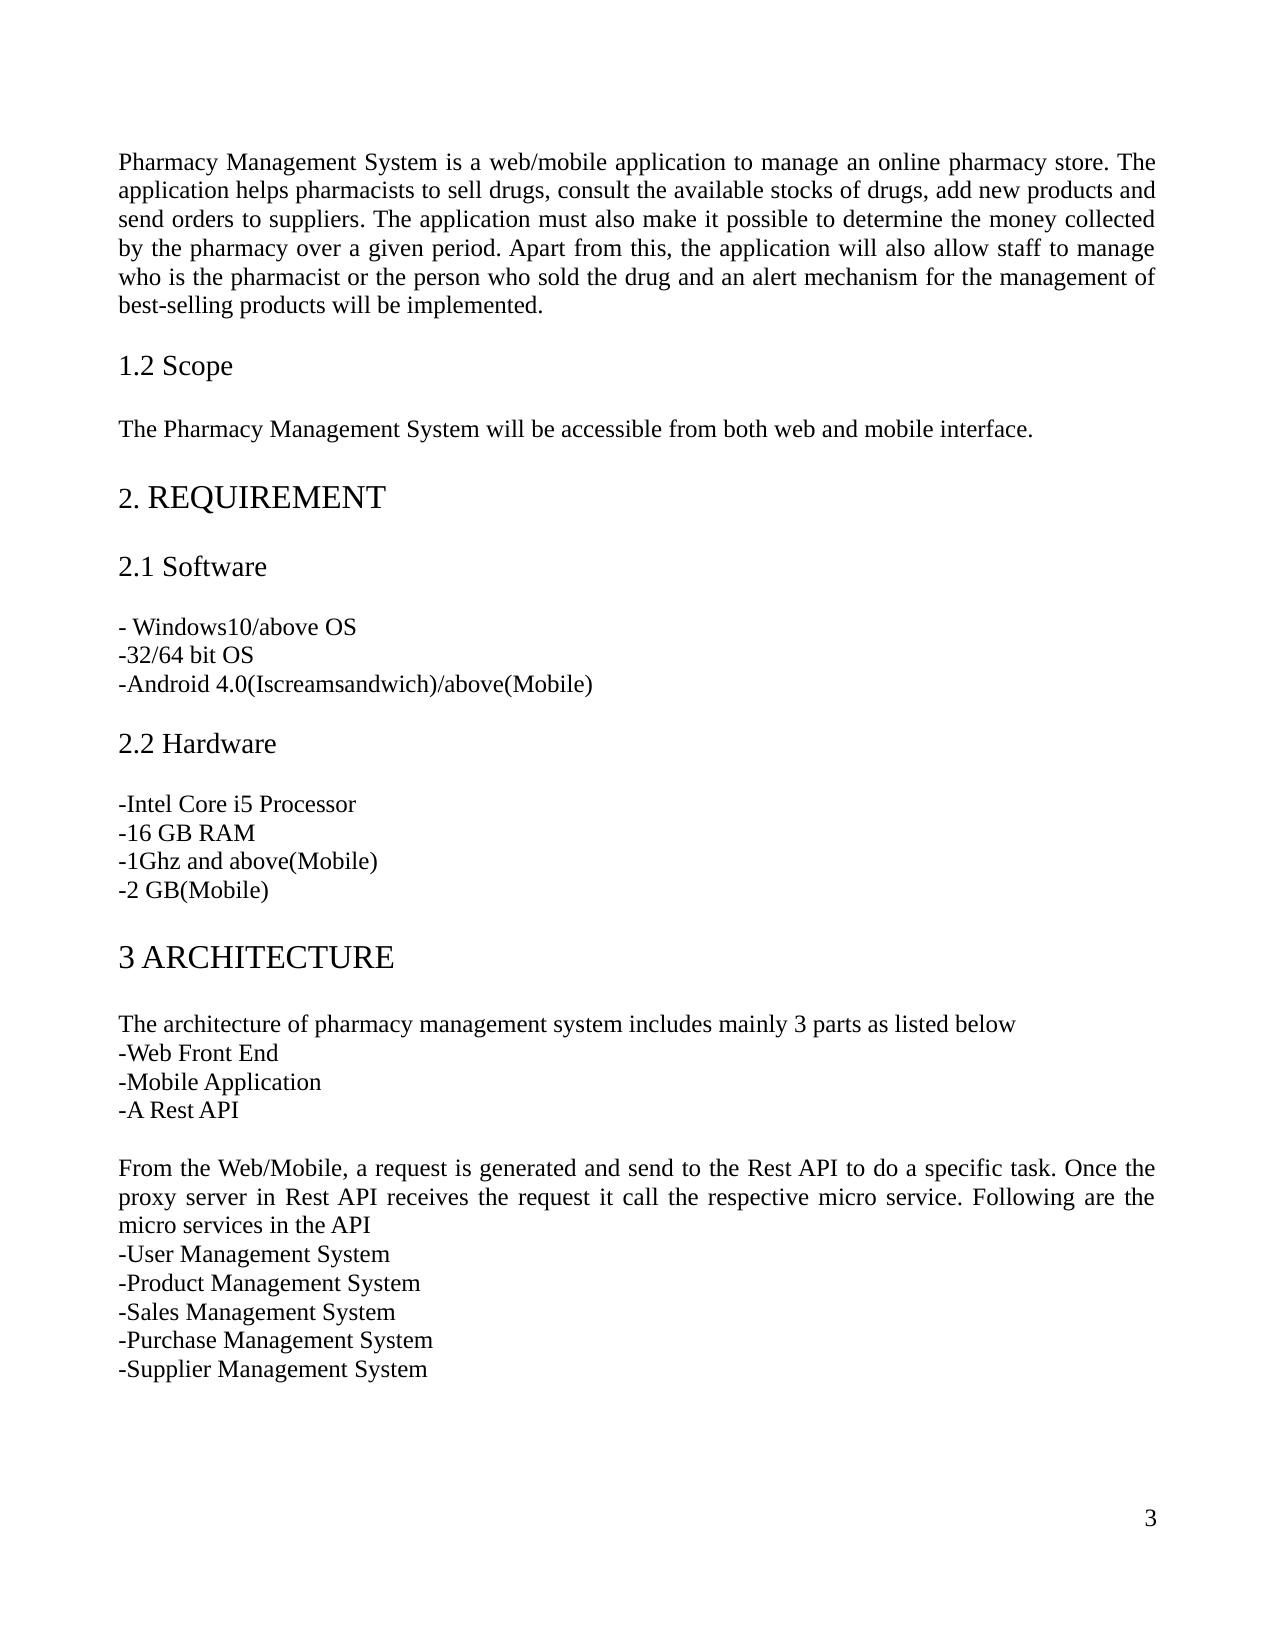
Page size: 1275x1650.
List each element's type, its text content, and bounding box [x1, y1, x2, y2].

text The Pharmacy Management System will be accessible from both web and mobile interface. [118, 410, 1157, 444]
text -Purchase Management System [118, 1326, 1157, 1354]
text - Windows10/above OS [118, 612, 1157, 640]
text 1.2 Scope [118, 348, 1157, 382]
text Pharmacy Management System is a web/mobile application to manage an online pharmacy store. The application helps pharmacists to sell drugs, consult the available stocks of drugs, add new products and send orders to suppliers. The application must also make it possible to determine the money collected by the pharmacy over a given period. Apart from this, the application will also allow staff to manage who is the pharmacist or the person who sold the drug and an alert mechanism for the management of best-selling products will be implemented. [118, 147, 1157, 319]
text -32/64 bit OS [118, 640, 1157, 669]
text The architecture of pharmacy management system includes mainly 3 parts as listed below [118, 1009, 1157, 1038]
text -Web Front End [118, 1038, 1157, 1067]
text -Intel Core i5 Processor [118, 789, 1157, 818]
text 2.2 Hardware [118, 727, 1157, 760]
text -Sales Management System [118, 1297, 1157, 1326]
text 2. REQUIREMENT [118, 477, 1157, 516]
text 3 ARCHITECTURE [118, 937, 1157, 976]
text -A Rest API [118, 1096, 1157, 1124]
text -Android 4.0(Iscreamsandwich)/above(Mobile) [118, 669, 1157, 698]
text -1Ghz and above(Mobile) [118, 846, 1157, 875]
text -16 GB RAM [118, 818, 1157, 846]
text -Product Management System [118, 1268, 1157, 1297]
text -Mobile Application [118, 1067, 1157, 1096]
text From the Web/Mobile, a request is generated and send to the Rest API to do a specific task. Once the proxy server in Rest API receives the request it call the respective micro service. Following are the micro services in the API [118, 1153, 1157, 1239]
text -Supplier Management System [118, 1354, 1157, 1383]
text -2 GB(Mobile) [118, 875, 1157, 904]
text 2.1 Software [118, 549, 1157, 583]
text -User Management System [118, 1239, 1157, 1268]
